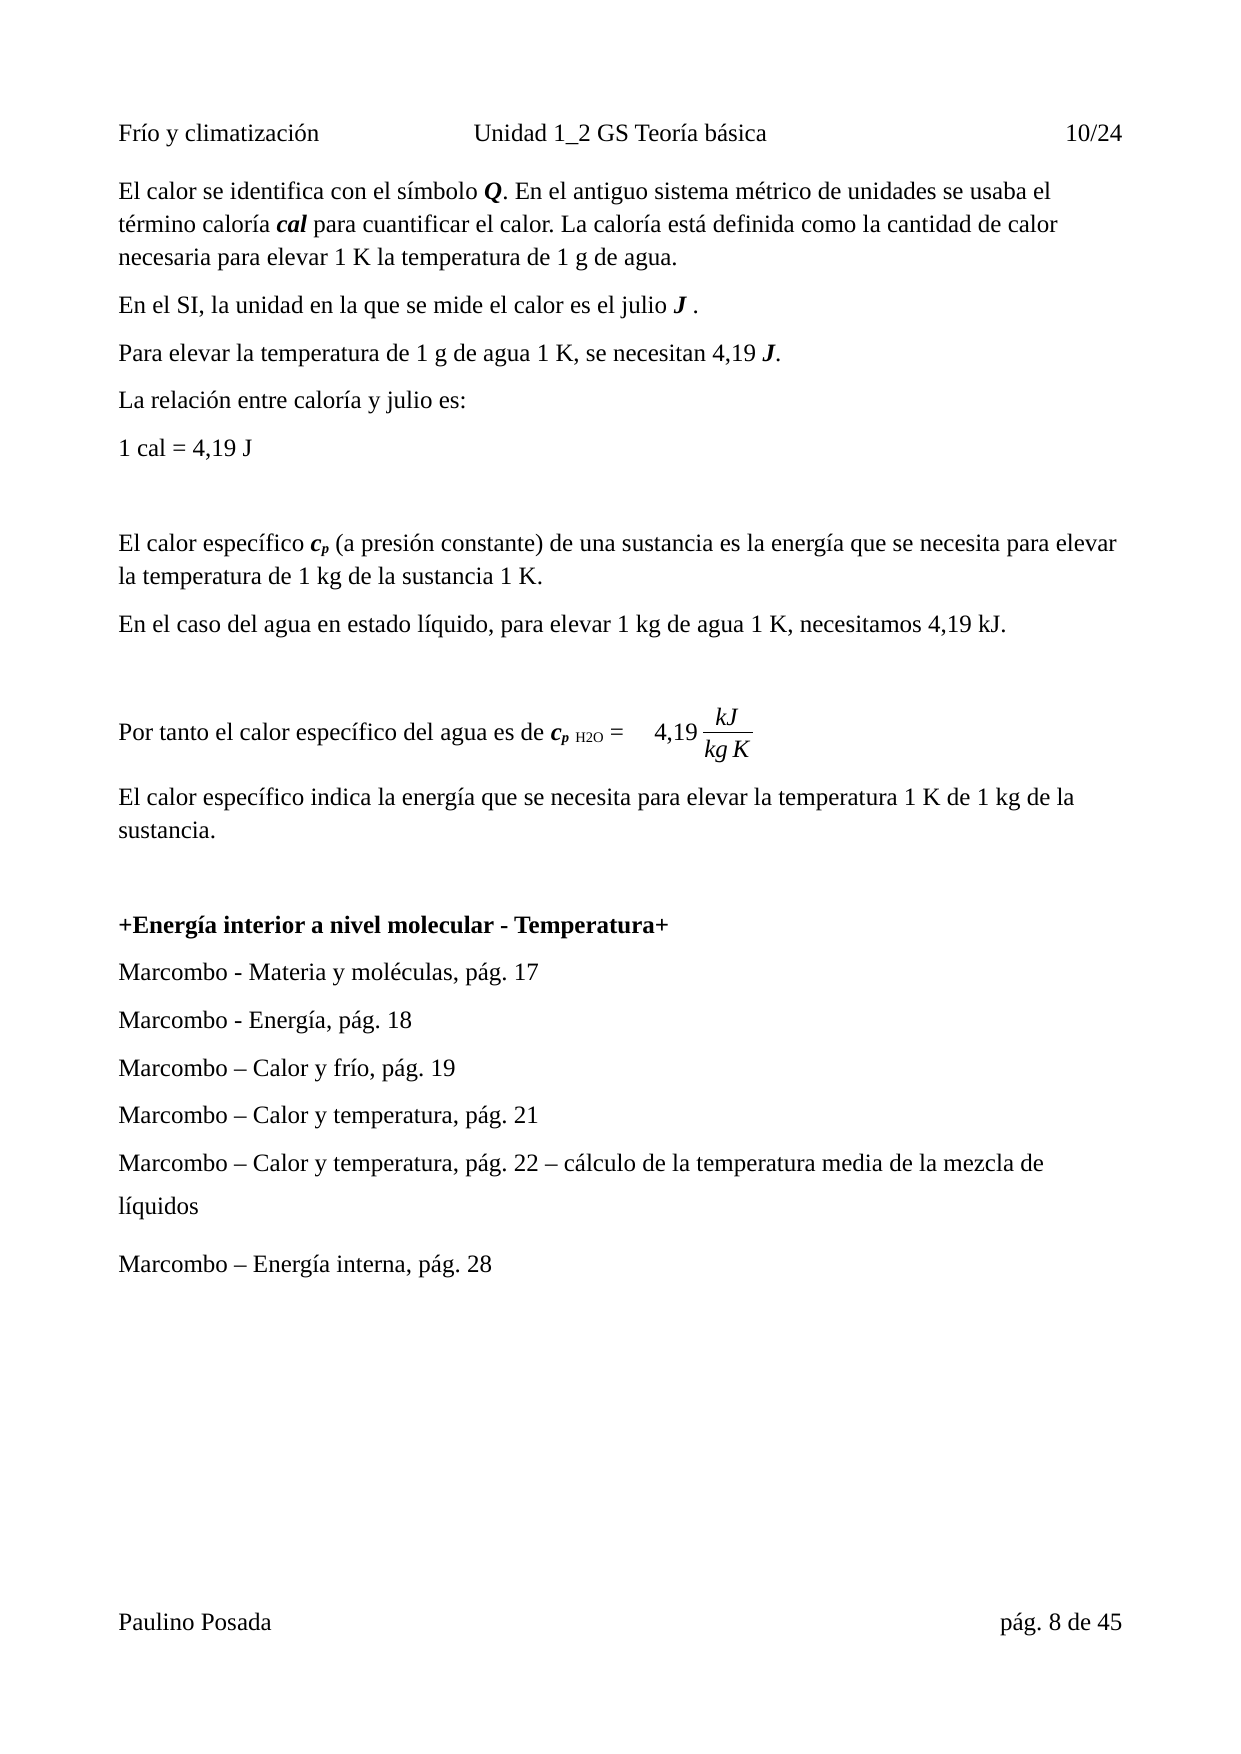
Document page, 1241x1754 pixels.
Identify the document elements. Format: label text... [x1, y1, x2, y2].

text +Energía interior a nivel molecular - Temperatura+ [118, 910, 1122, 939]
text Marcombo – Calor y temperatura, pág. 22 – cálculo de la temperatura media de la mezcla de líquidos [118, 1148, 1122, 1220]
text Para elevar la temperatura de 1 g de agua 1 K, se necesitan 4,19 J. [118, 338, 1122, 366]
text 1 cal = 4,19 J [118, 433, 1122, 462]
text La relación entre caloría y julio es: [118, 385, 1122, 414]
text En el caso del agua en estado líquido, para elevar 1 kg de agua 1 K, necesitamos 4,19 kJ. [118, 609, 1122, 637]
text El calor específico indica la energía que se necesita para elevar la temperatura 1 K de 1 kg de la sustancia. [118, 782, 1122, 843]
text Marcombo – Calor y frío, pág. 19 [118, 1053, 1122, 1081]
text En el SI, la unidad en la que se mide el calor es el julio J . [118, 290, 1122, 319]
text Marcombo – Calor y temperatura, pág. 21 [118, 1100, 1122, 1129]
text El calor se identifica con el símbolo Q. En el antiguo sistema métrico de unidades se usaba el término caloría cal para cuantificar el calor. La caloría está definida como la cantidad de calor necesaria para elevar 1 K la temperatura de 1 g de agua. [118, 176, 1122, 271]
text El calor específico cp (a presión constante) de una sustancia es la energía que se necesita para elevar la temperatura de 1 kg de la sustancia 1 K. [118, 528, 1122, 590]
text Por tanto el calor específico del agua es de cp H2O = [118, 704, 1122, 763]
text Marcombo – Energía interna, pág. 28 [118, 1249, 1122, 1277]
text Marcombo - Materia y moléculas, pág. 17 [118, 957, 1122, 986]
text Marcombo - Energía, pág. 18 [118, 1005, 1122, 1034]
